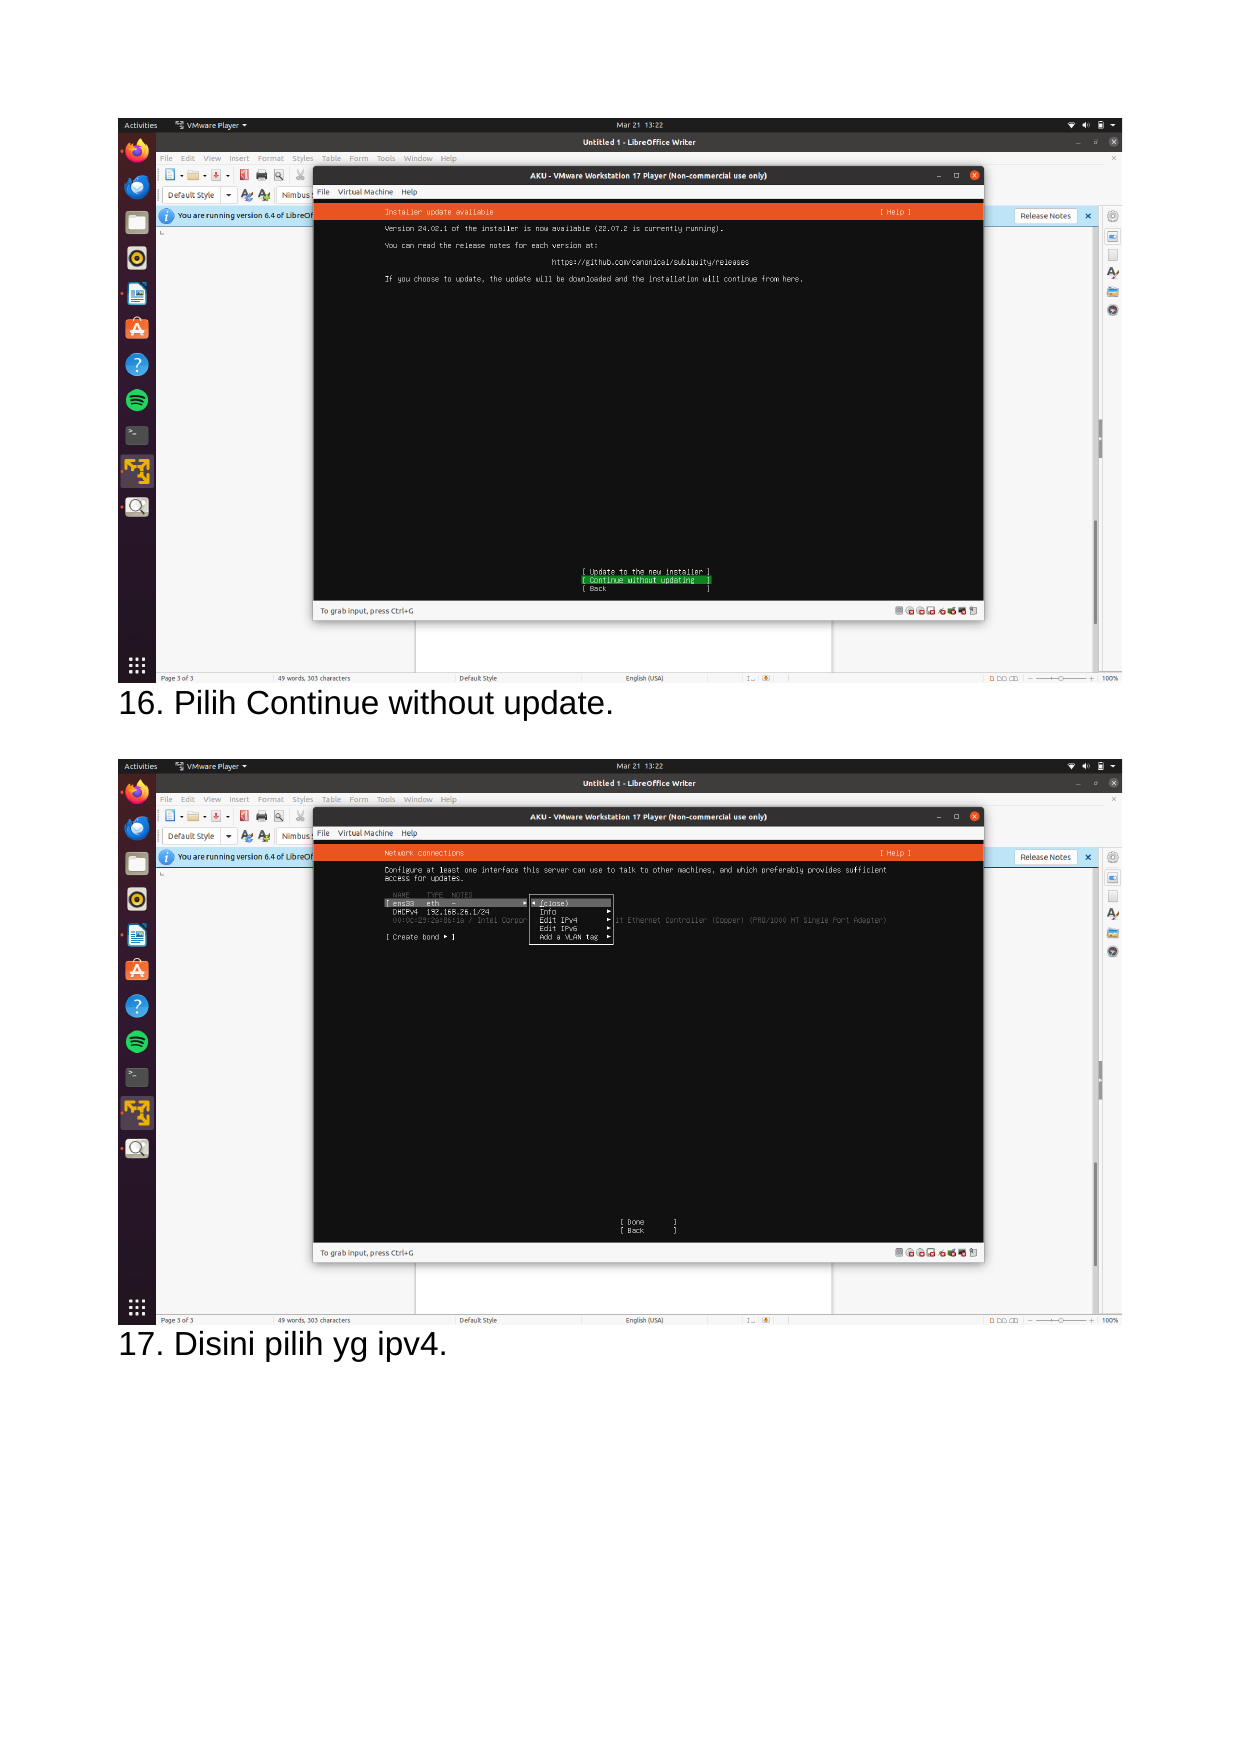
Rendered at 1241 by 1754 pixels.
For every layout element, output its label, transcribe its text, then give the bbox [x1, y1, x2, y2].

text 16. Pilih Continue without update. [118, 683, 1122, 721]
text 17. Disini pilih yg ipv4. [118, 1325, 1122, 1363]
picture [118, 759, 1123, 1325]
picture [118, 118, 1123, 683]
